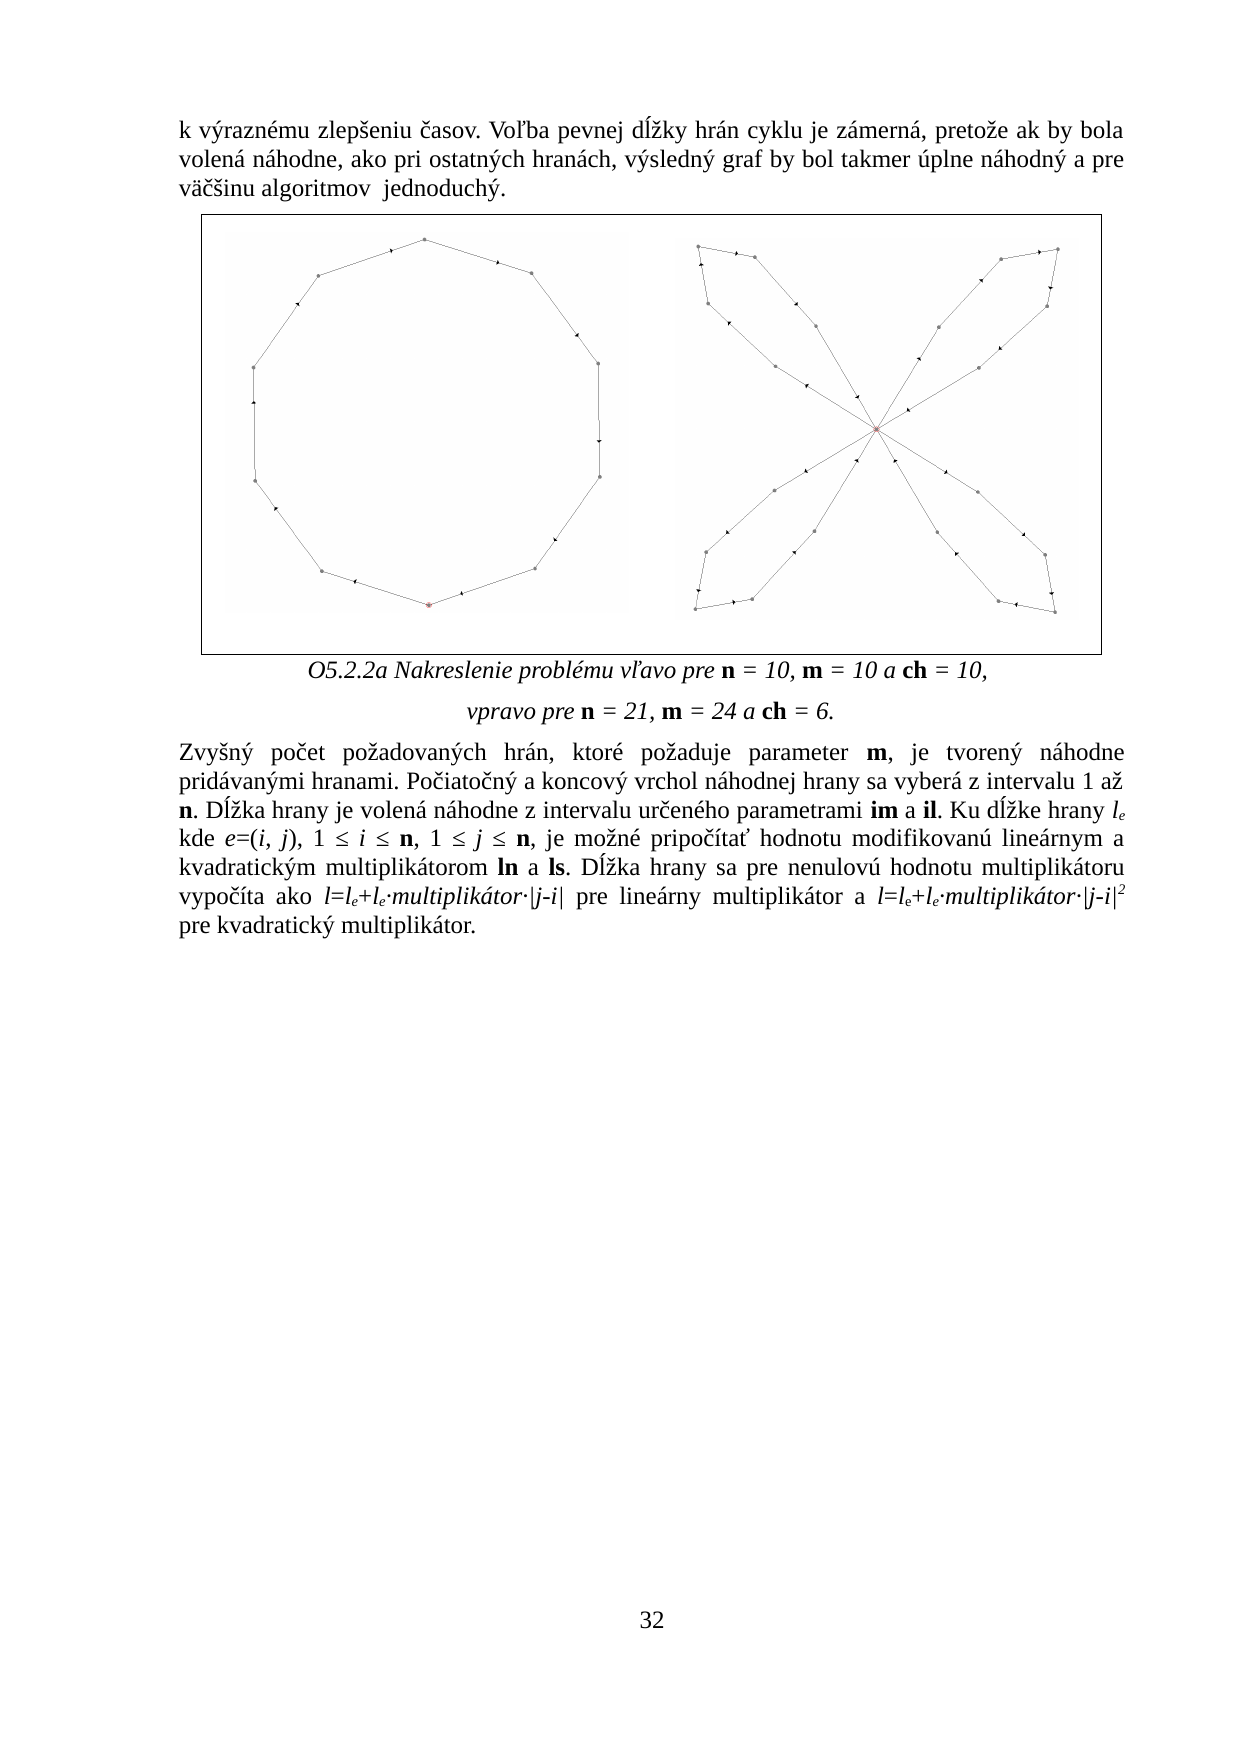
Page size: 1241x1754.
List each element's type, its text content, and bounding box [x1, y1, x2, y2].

picture [225, 232, 629, 613]
text Zvyšný počet požadovaných hrán, ktoré požaduje parameter m, je tvorený náhodne pridávanými hranami. Počiatočný a koncový vrchol náhodnej hrany sa vyberá z intervalu 1 až n. Dĺžka hrany je volená náhodne z intervalu určeného parametrami im a il. Ku dĺžke hrany le kde e=(i, j), 1 ≤ i ≤ n, 1 ≤ j ≤ n, je možné pripočítať hodnotu modifikovanú lineárnym a kvadratickým multiplikátorom ln a ls. Dĺžka hrany sa pre nenulovú hodnotu multiplikátoru vypočíta ako l=le+le∙multiplikátor∙|j-i| pre lineárny multiplikátor a l=le+le∙multiplikátor∙|j-i|2 pre kvadratický multiplikátor. [178, 737, 1125, 938]
text vpravo pre n = 21, m = 24 a ch = 6. [178, 696, 1125, 725]
table_header [202, 215, 652, 654]
text O5.2.2a Nakreslenie problému vľavo pre n = 10, m = 10 a ch = 10, [178, 655, 1125, 683]
text k výraznému zlepšeniu časov. Voľba pevnej dĺžky hrán cyklu je zámerná, pretože ak by bola volená náhodne, ako pri ostatných hranách, výsledný graf by bol takmer úplne náhodný a pre väčšinu algoritmov jednoduchý. [178, 116, 1125, 202]
table_header [652, 215, 1101, 654]
picture [675, 238, 1079, 620]
